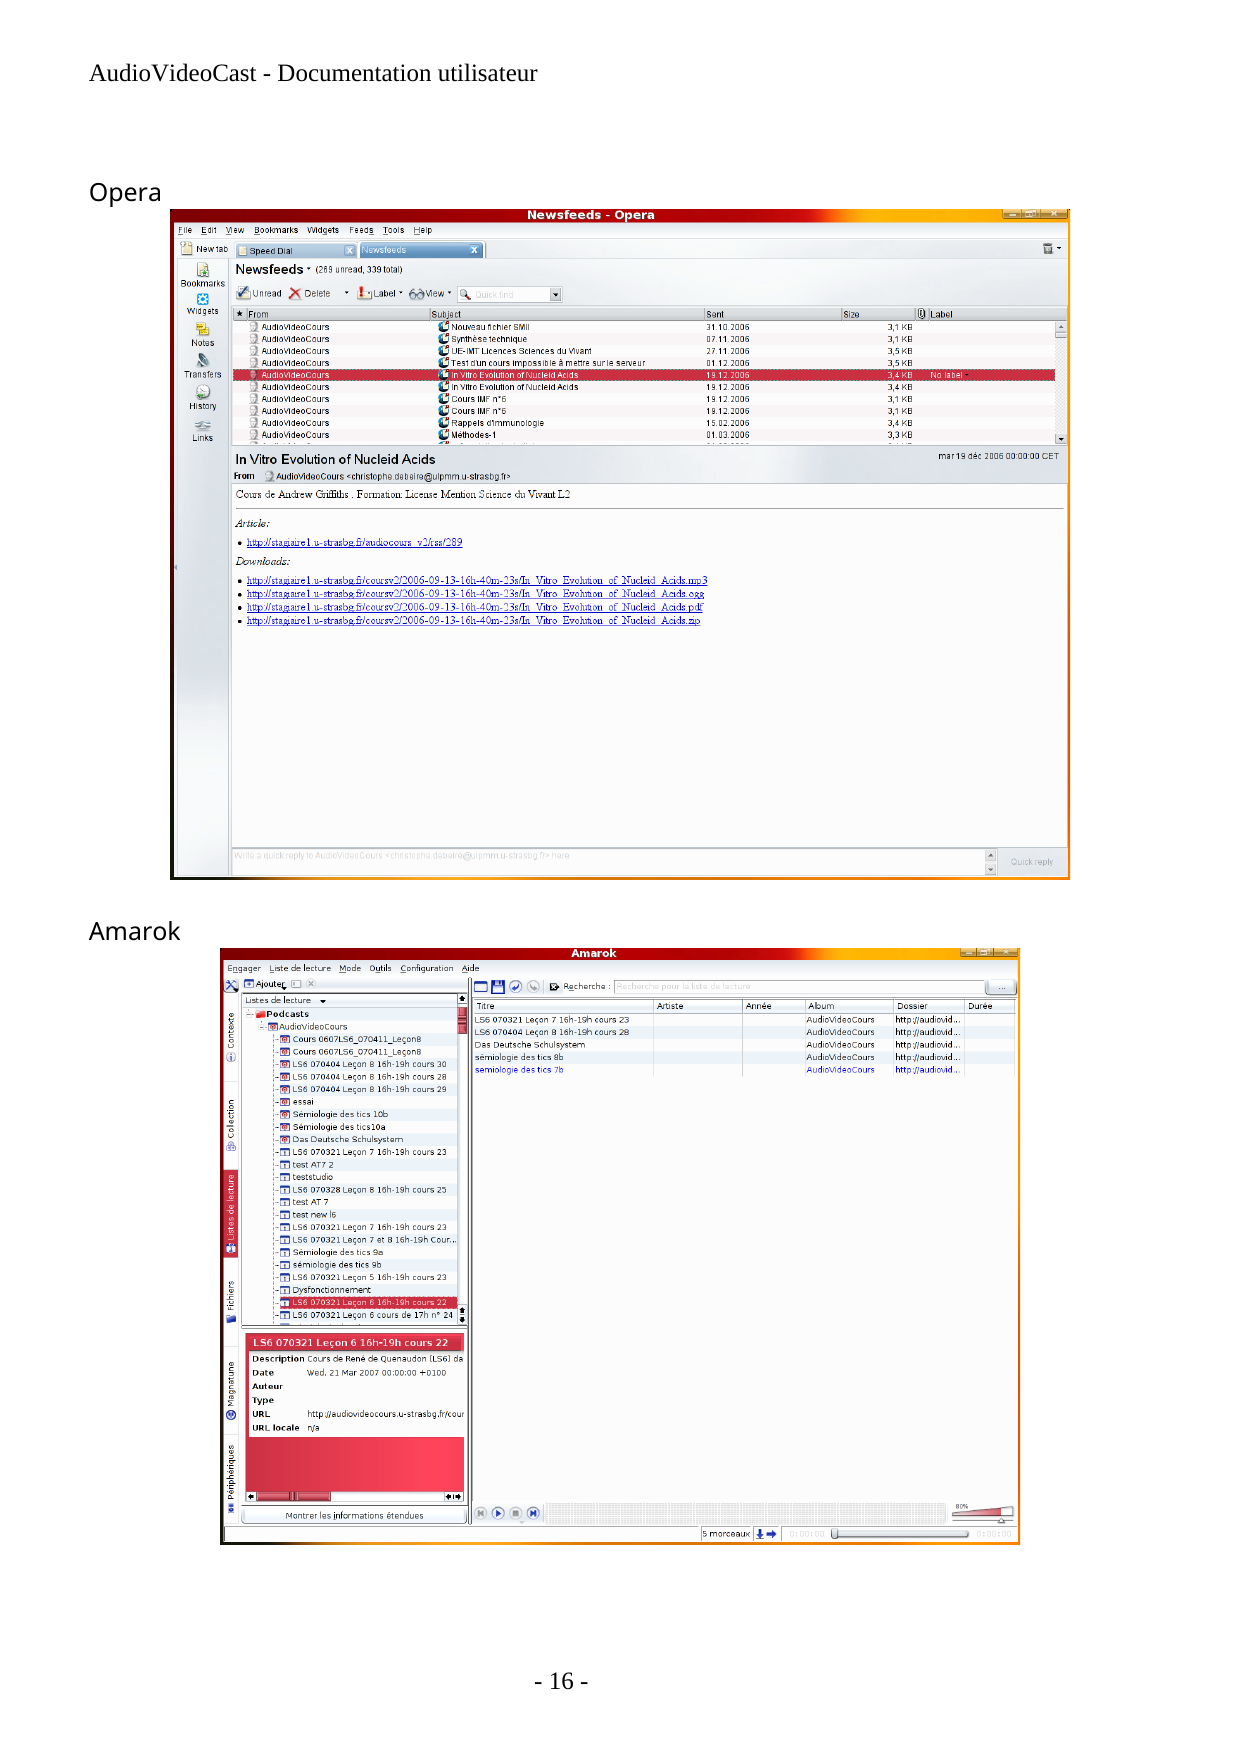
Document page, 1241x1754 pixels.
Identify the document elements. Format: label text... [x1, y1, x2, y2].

picture [220, 948, 1021, 1545]
text Amarok [88, 914, 1152, 948]
text Opera [88, 175, 1152, 209]
picture [170, 209, 1071, 880]
